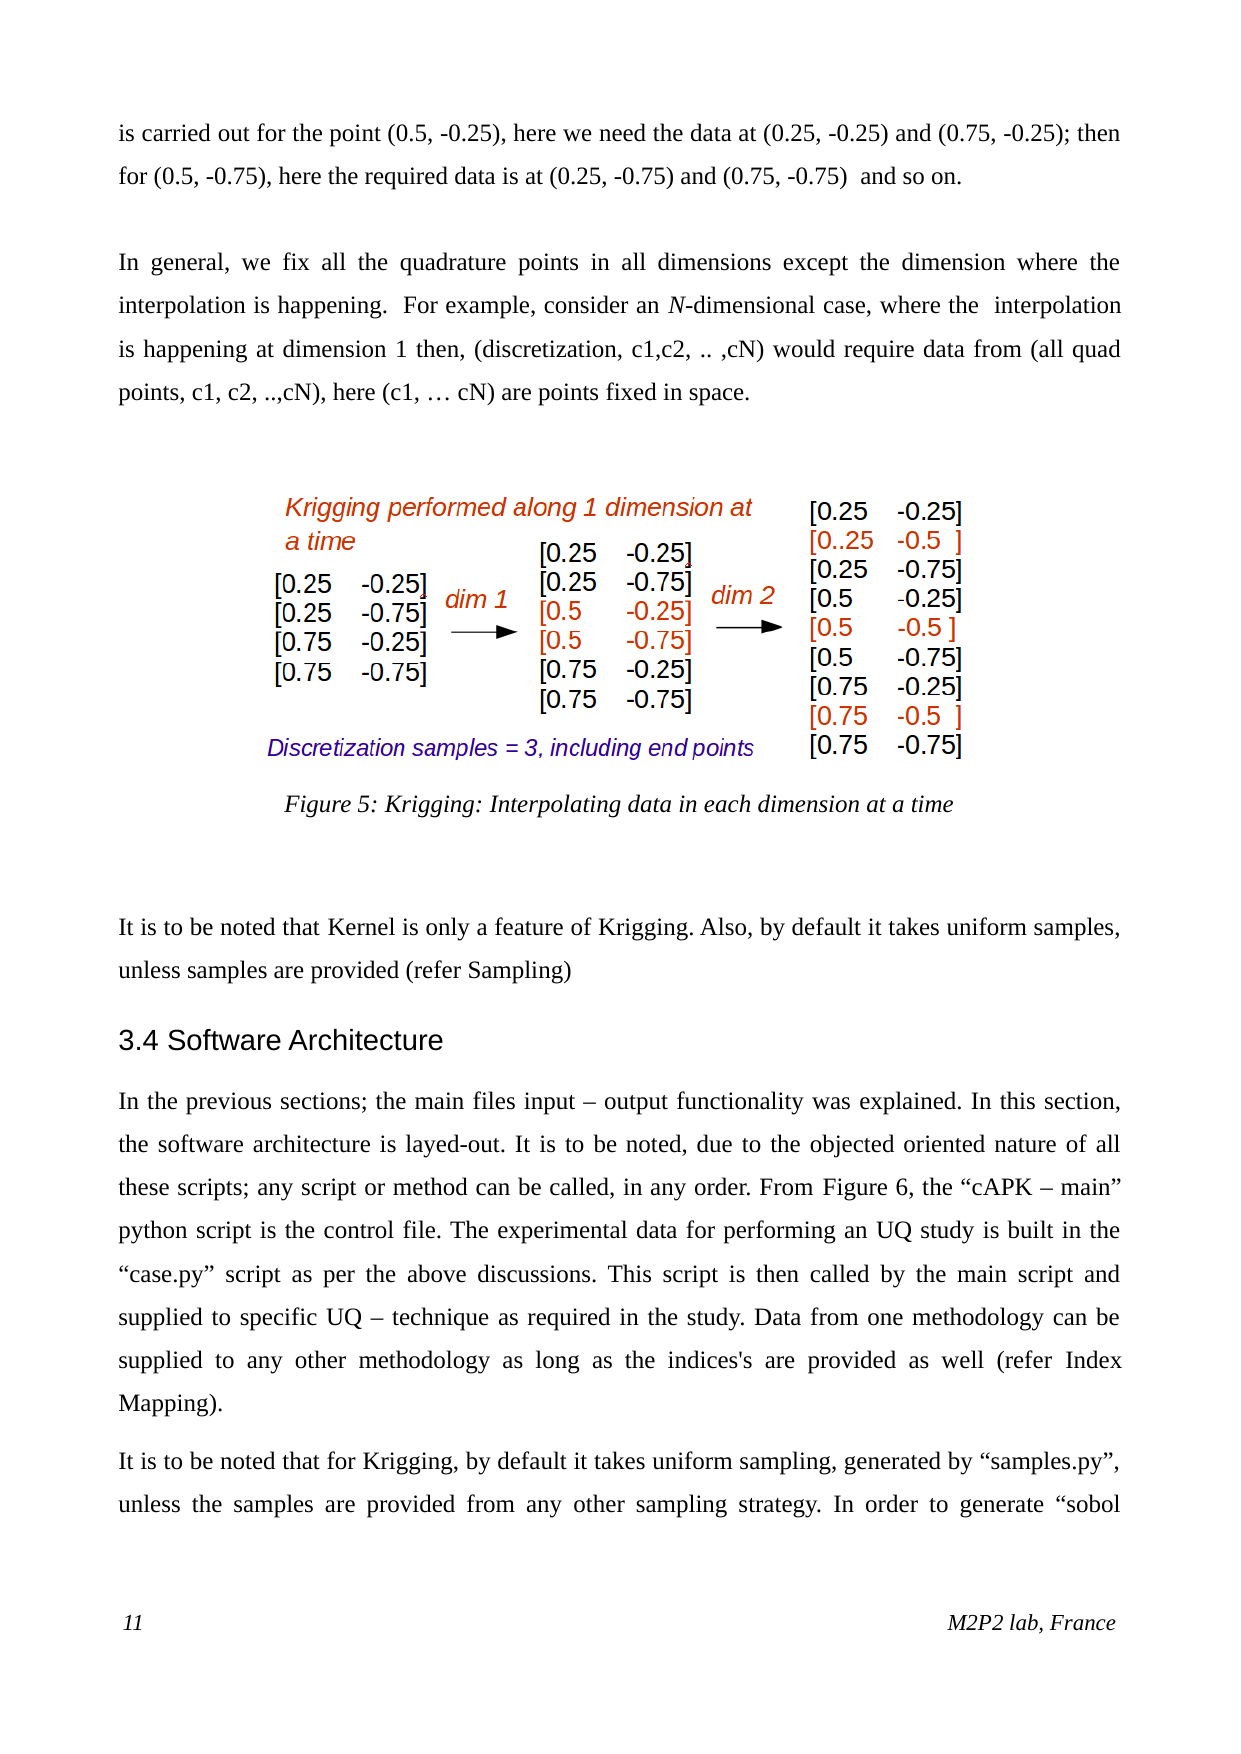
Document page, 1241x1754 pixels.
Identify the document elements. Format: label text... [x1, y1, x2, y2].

picture [254, 475, 986, 789]
text In general, we fix all the quadrature points in all dimensions except the dimension where the interpolation is happening. For example, consider an N-dimensional case, where the interpolation is happening at dimension 1 then, (discretization, c1,c2, .. ,cN) would require data from (all quad points, c1, c2, ..,cN), here (c1, … cN) are points fixed in space. [118, 247, 1122, 406]
text Figure 5: Krigging: Interpolating data in each dimension at a time [163, 476, 1077, 817]
text It is to be noted that Kernel is only a feature of Krigging. Also, by default it takes uniform samples, unless samples are provided (refer Sampling) [118, 912, 1122, 984]
text In the previous sections; the main files input – output functionality was explained. In this section, the software architecture is layed-out. It is to be noted, due to the objected oriented nature of all these scripts; any script or method can be called, in any order. From Figure 6, the “cAPK – main” python script is the control file. The experimental data for performing an UQ study is built in the “case.py” script as per the above discussions. This script is then called by the main script and supplied to specific UQ – technique as required in the study. Data from one methodology can be supplied to any other methodology as long as the indices's are provided as well (refer Index Mapping). [118, 1086, 1122, 1417]
subtitle 3.4 Software Architecture [118, 1023, 1122, 1057]
text is carried out for the point (0.5, -0.25), here we need the data at (0.25, -0.25) and (0.75, -0.25); then for (0.5, -0.75), here the required data is at (0.25, -0.75) and (0.75, -0.75) and so on. [118, 118, 1122, 190]
text It is to be noted that for Krigging, by default it takes uniform sampling, generated by “samples.py”, unless the samples are provided from any other sampling strategy. In order to generate “sobol [118, 1446, 1122, 1518]
